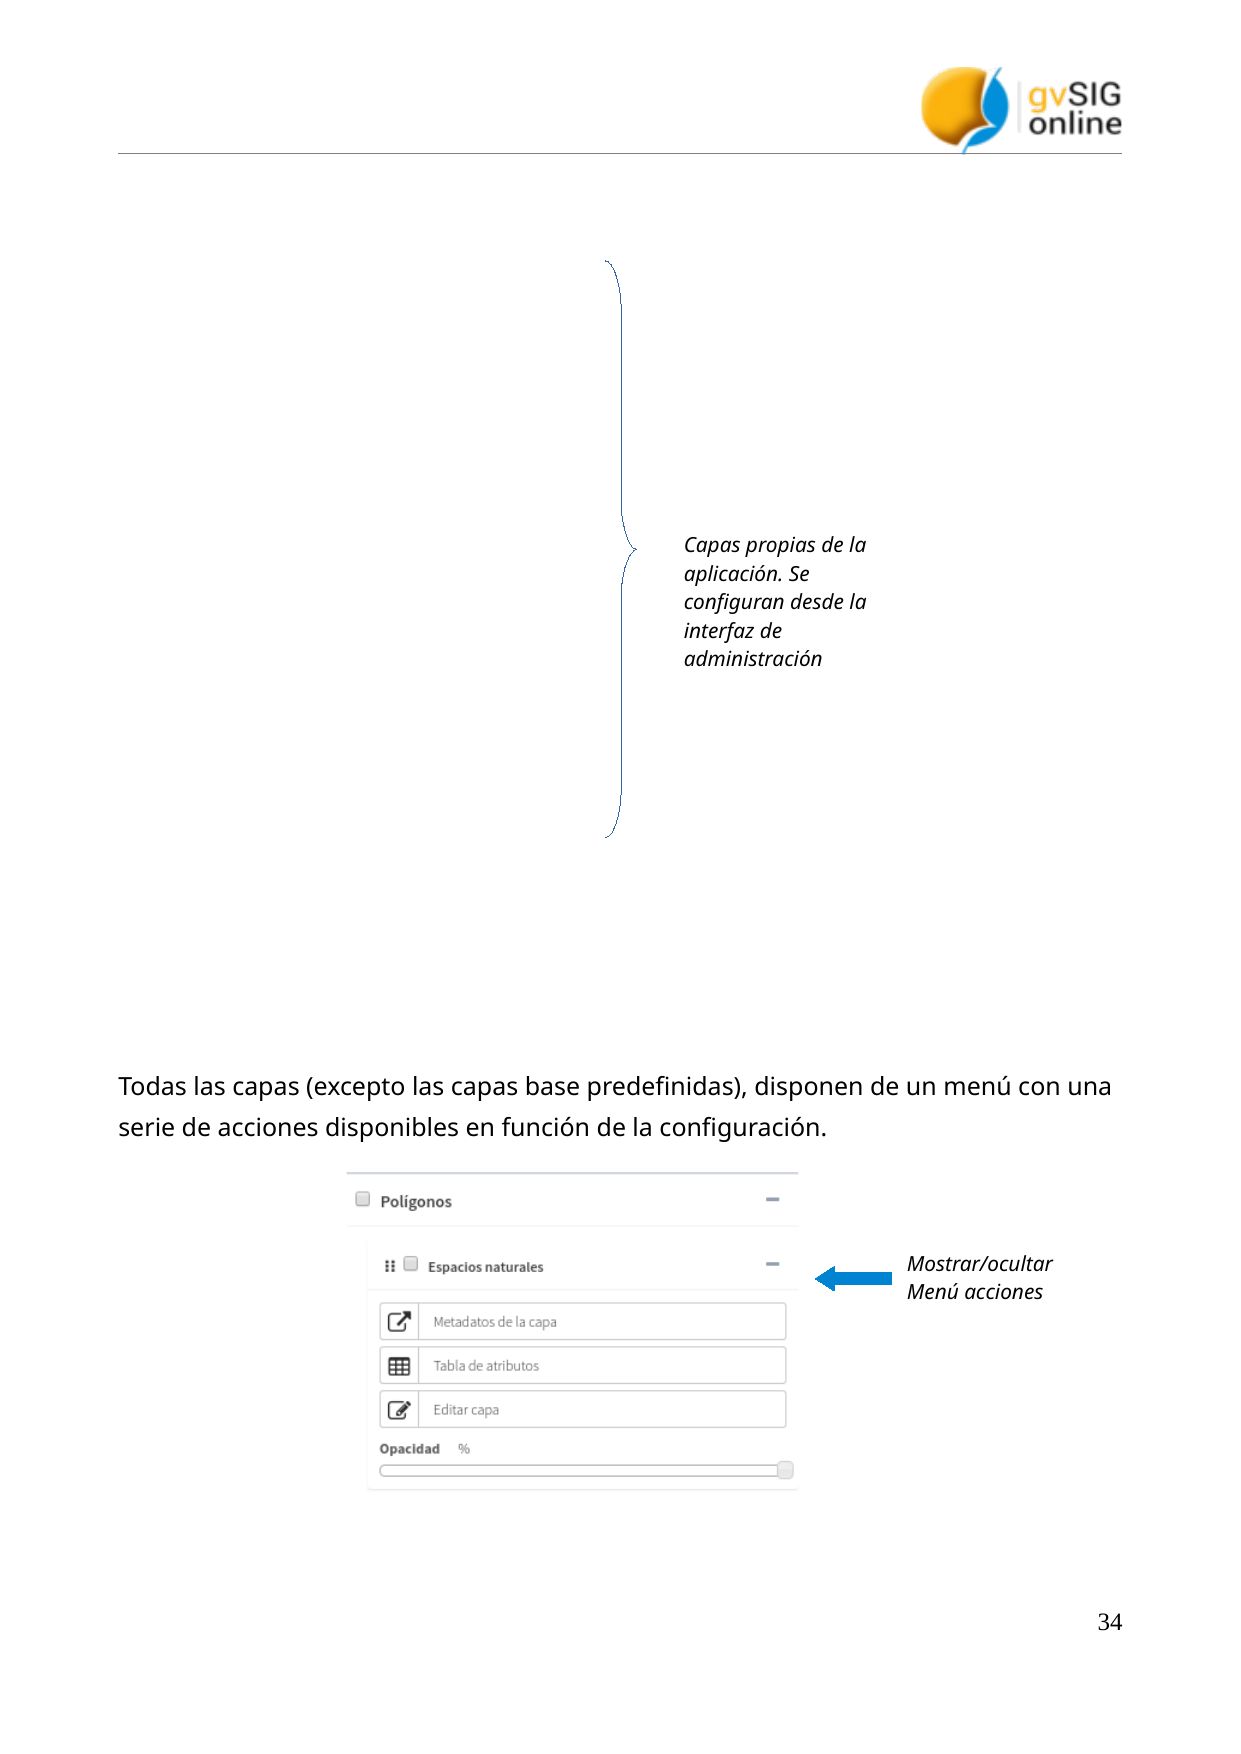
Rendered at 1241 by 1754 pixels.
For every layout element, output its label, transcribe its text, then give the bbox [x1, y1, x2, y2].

picture [346, 1172, 807, 1511]
text Todas las capas (excepto las capas base predefinidas), disponen de un menú con una serie de acciones disponibles en función de la configuración. [118, 1069, 1122, 1144]
picture [921, 67, 1122, 155]
